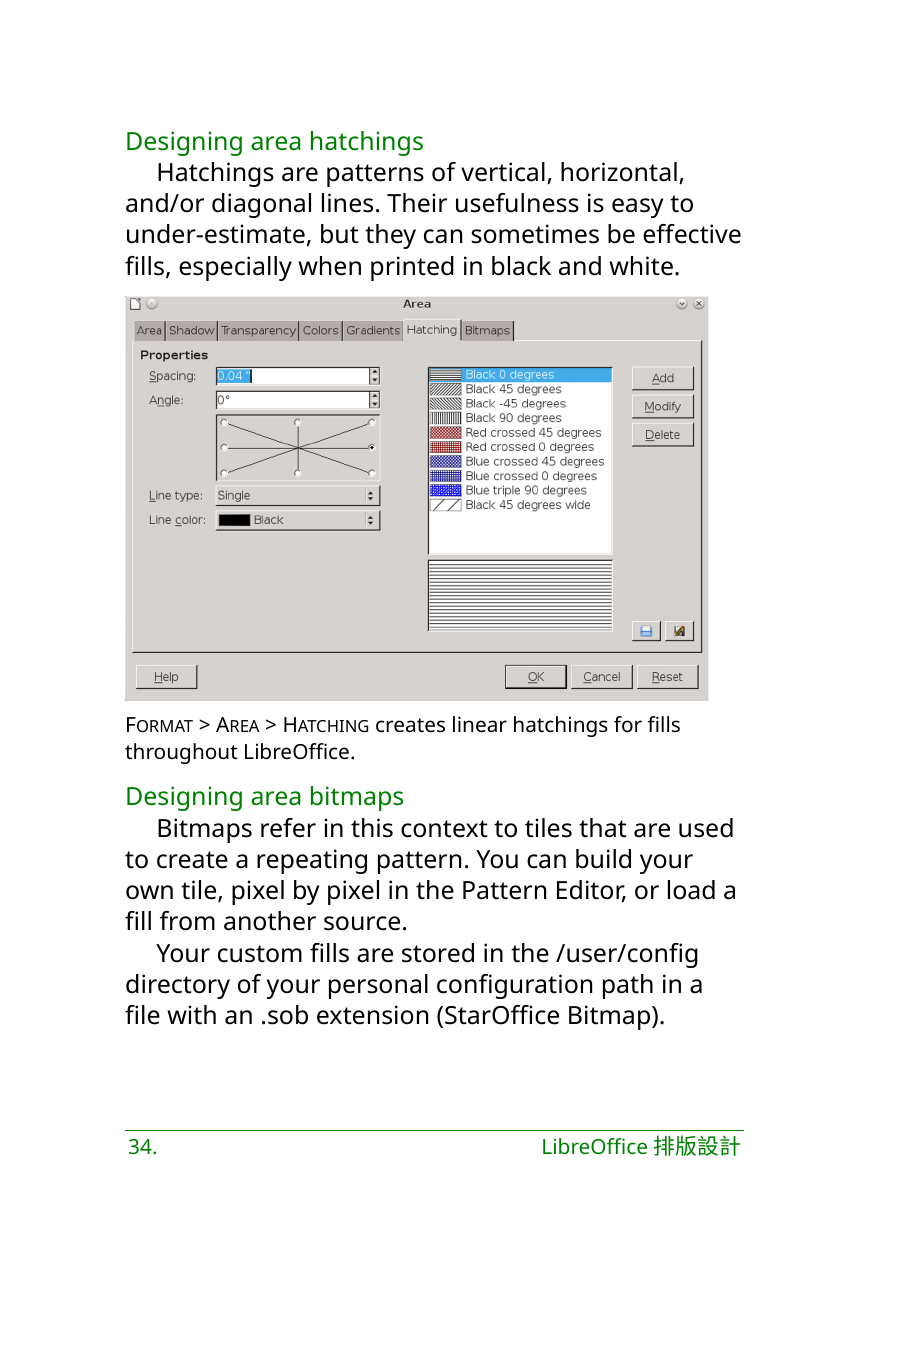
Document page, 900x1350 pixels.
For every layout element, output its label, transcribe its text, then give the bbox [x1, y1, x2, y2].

subtitle Designing area hatchings [125, 125, 744, 156]
subtitle Designing area bitmaps [125, 781, 744, 812]
text Hatchings are patterns of vertical, horizontal, and/or diagonal lines. Their usefulness is easy to under-estimate, but they can sometimes be effective fills, especially when printed in black and white. [125, 156, 744, 281]
table_header [125, 297, 744, 703]
text Bitmaps refer in this context to tiles that are used to create a repeating pattern. You can build your own tile, pixel by pixel in the Pattern Editor, or load a fill from another source. [125, 812, 744, 937]
picture [125, 296, 709, 701]
table_cell Format > Area > Hatching creates linear hatchings for fills throughout LibreOffice. [125, 703, 744, 765]
text Your custom fills are stored in the /user/config directory of your personal configuration path in a file with an .sob extension (StarOffice Bitmap). [125, 937, 744, 1031]
